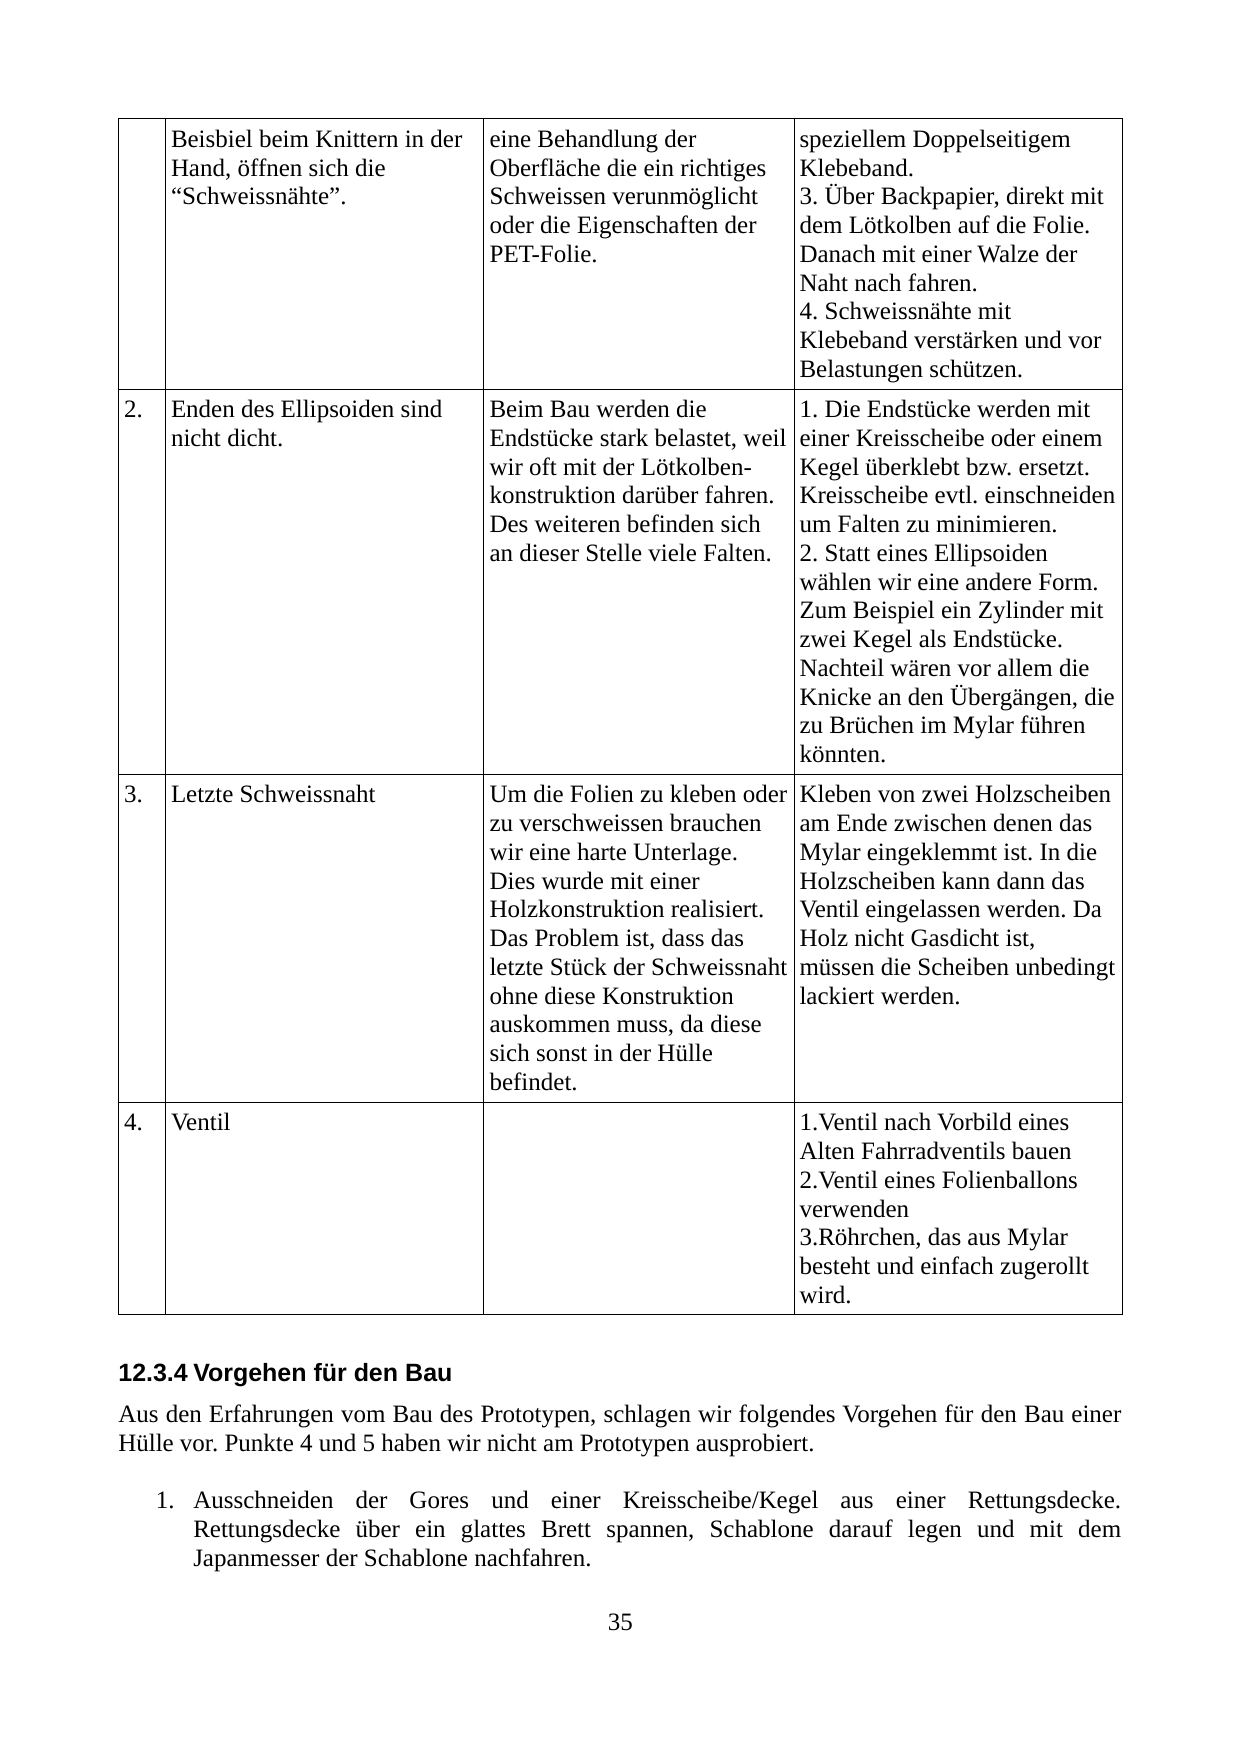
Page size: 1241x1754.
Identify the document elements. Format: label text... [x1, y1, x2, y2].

table_cell Kleben von zwei Holzscheiben am Ende zwischen denen das Mylar eingeklemmt ist. In die Holzscheiben kann dann das Ventil eingelassen werden. Da Holz nicht Gasdicht ist, müssen die Scheiben unbedingt lackiert werden. [795, 775, 1122, 1102]
table_cell [484, 1103, 794, 1314]
table_cell 1. Die Endstücke werden mit einer Kreisscheibe oder einem Kegel überklebt bzw. ersetzt. Kreisscheibe evtl. einschneiden um Falten zu minimieren. 2. Statt eines Ellipsoiden wählen wir eine andere Form. Zum Beispiel ein Zylinder mit zwei Kegel als Endstücke. Nachteil wären vor allem die Knicke an den Übergängen, die zu Brüchen im Mylar führen könnten. [795, 390, 1122, 774]
table_cell Beim Bau werden die Endstücke stark belastet, weil wir oft mit der Lötkolben-konstruktion darüber fahren. Des weiteren befinden sich an dieser Stelle viele Falten. [484, 390, 794, 774]
text Aus den Erfahrungen vom Bau des Prototypen, schlagen wir folgendes Vorgehen für den Bau einer Hülle vor. Punkte 4 und 5 haben wir nicht am Prototypen ausprobiert. [118, 1399, 1122, 1457]
table_cell Ventil [166, 1103, 483, 1314]
table_cell Enden des Ellipsoiden sind nicht dicht. [166, 390, 483, 774]
list Ausschneiden der Gores und einer Kreisscheibe/Kegel aus einer Rettungsdecke. Rettungsdecke über ein glattes Brett spannen, Schablone darauf legen und mit dem Japanmesser der Schablone nachfahren. [156, 1485, 1122, 1572]
subtitle Vorgehen für den Bau [118, 1358, 1122, 1387]
table_cell 1.Ventil nach Vorbild eines Alten Fahrradventils bauen 2.Ventil eines Folienballons verwenden 3.Röhrchen, das aus Mylar besteht und einfach zugerollt wird. [795, 1103, 1122, 1314]
table_cell Um die Folien zu kleben oder zu verschweissen brauchen wir eine harte Unterlage. Dies wurde mit einer Holzkonstruktion realisiert. Das Problem ist, dass das letzte Stück der Schweissnaht ohne diese Konstruktion auskommen muss, da diese sich sonst in der Hülle befindet. [484, 775, 794, 1102]
table_cell Beisbiel beim Knittern in der Hand, öffnen sich die “Schweissnähte”. [166, 119, 483, 388]
table_cell Letzte Schweissnaht [166, 775, 483, 1102]
table_cell 3. [119, 775, 165, 1102]
table_cell 2. [119, 390, 165, 774]
table_cell speziellem Doppelseitigem Klebeband. 3. Über Backpapier, direkt mit dem Lötkolben auf die Folie. Danach mit einer Walze der Naht nach fahren. 4. Schweissnähte mit Klebeband verstärken und vor Belastungen schützen. [795, 119, 1122, 388]
table_cell [119, 119, 165, 388]
table_cell 4. [119, 1103, 165, 1314]
table_cell eine Behandlung der Oberfläche die ein richtiges Schweissen verunmöglicht oder die Eigenschaften der PET-Folie. [484, 119, 794, 388]
